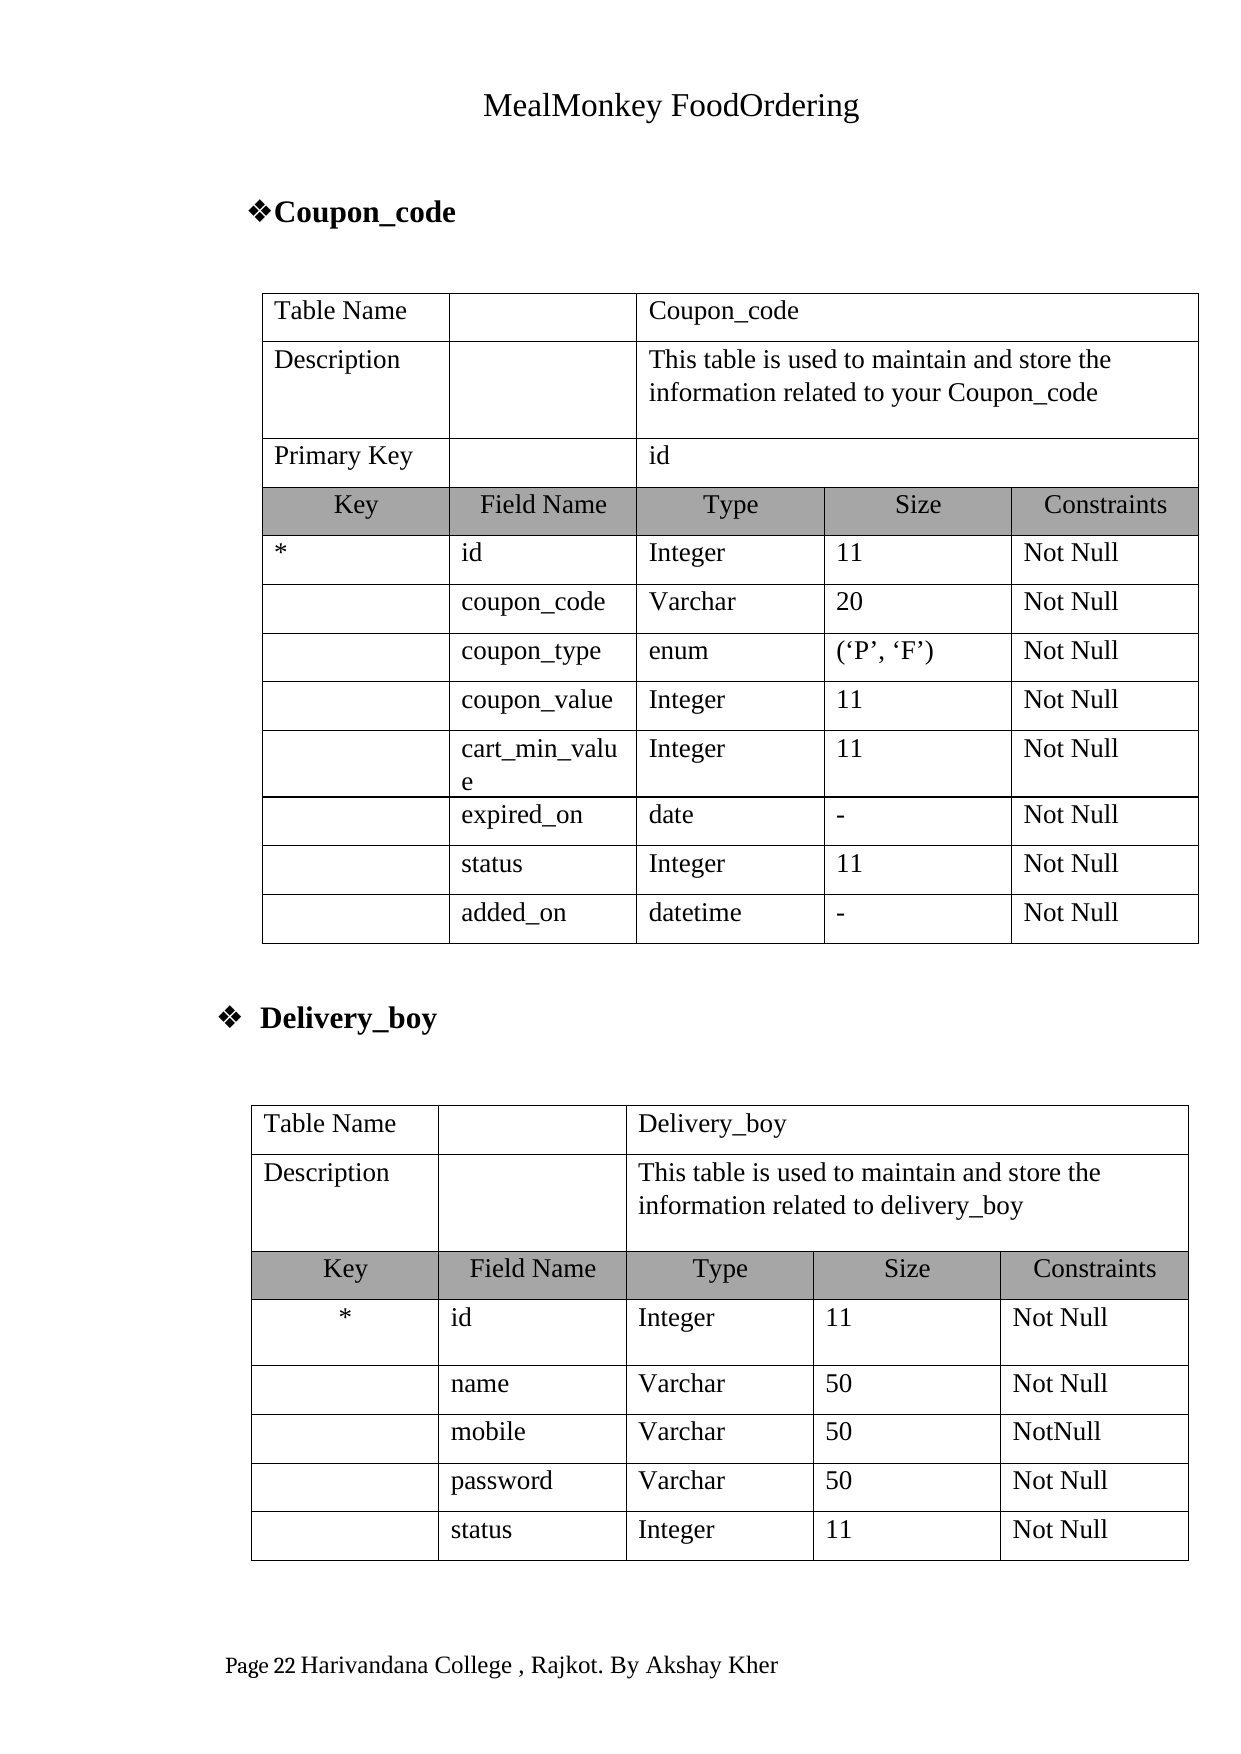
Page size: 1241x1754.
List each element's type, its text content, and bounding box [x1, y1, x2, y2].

table_cell Not Null [1001, 1300, 1188, 1365]
table_cell [450, 342, 636, 438]
table_cell [263, 682, 449, 730]
table_cell 11 [825, 731, 1011, 796]
table_header [450, 294, 636, 341]
table_cell enum [637, 634, 824, 681]
table_cell [252, 1464, 438, 1511]
table_cell date [637, 798, 824, 845]
text ❖ Delivery_boy [150, 995, 1090, 1037]
table_header Table Name [263, 294, 449, 341]
table_cell Varchar [637, 585, 824, 632]
table_cell [263, 846, 449, 894]
table_cell Not Null [1012, 731, 1198, 796]
table_cell 50 [814, 1366, 1000, 1414]
table_cell Size [825, 488, 1011, 535]
table_cell * [252, 1300, 438, 1365]
table_cell [263, 585, 449, 632]
table_header [439, 1106, 626, 1154]
table_cell * [263, 536, 449, 584]
table_cell Key [263, 488, 449, 535]
table_cell 11 [814, 1300, 1000, 1365]
table_cell added_on [450, 895, 636, 943]
table_cell 11 [814, 1512, 1000, 1560]
table_cell 11 [825, 682, 1011, 730]
table_cell Varchar [627, 1366, 813, 1414]
table_cell - [825, 895, 1011, 943]
table_cell Varchar [627, 1415, 813, 1462]
table_cell Integer [627, 1512, 813, 1560]
table_cell status [450, 846, 636, 894]
table_cell Integer [627, 1300, 813, 1365]
table_cell [263, 731, 449, 796]
table_cell [439, 1155, 626, 1251]
table_cell Not Null [1012, 634, 1198, 681]
table_cell This table is used to maintain and store the information related to delivery_boy [627, 1155, 1188, 1251]
table_cell Integer [637, 682, 824, 730]
table_cell Not Null [1012, 585, 1198, 632]
table_cell Integer [637, 846, 824, 894]
table_cell [263, 634, 449, 681]
table_cell [252, 1366, 438, 1414]
table_cell id [450, 536, 636, 584]
text ❖Coupon_code [150, 189, 456, 230]
table_cell Not Null [1012, 846, 1198, 894]
table_cell NotNull [1001, 1415, 1188, 1462]
table_cell cart_min_value [450, 731, 636, 796]
table_cell Not Null [1012, 895, 1198, 943]
table_cell coupon_code [450, 585, 636, 632]
table_cell Key [252, 1252, 438, 1299]
table_cell Size [814, 1252, 1000, 1299]
table_cell Not Null [1001, 1464, 1188, 1511]
table_cell Varchar [627, 1464, 813, 1511]
table_cell Not Null [1012, 536, 1198, 584]
table_cell name [439, 1366, 626, 1414]
table_cell Integer [637, 536, 824, 584]
table_header Coupon_code [637, 294, 1198, 341]
table_cell 20 [825, 585, 1011, 632]
table_header Table Name [252, 1106, 438, 1154]
table_cell Field Name [450, 488, 636, 535]
table_cell status [439, 1512, 626, 1560]
table_header Delivery_boy [627, 1106, 1188, 1154]
table_cell Field Name [439, 1252, 626, 1299]
table_cell - [825, 798, 1011, 845]
table_cell Not Null [1001, 1366, 1188, 1414]
table_cell expired_on [450, 798, 636, 845]
table_cell password [439, 1464, 626, 1511]
table_cell Not Null [1012, 798, 1198, 845]
table_cell id [439, 1300, 626, 1365]
table_cell Primary Key [263, 439, 449, 487]
table_cell Not Null [1001, 1512, 1188, 1560]
table_cell Type [637, 488, 824, 535]
table_cell 11 [825, 846, 1011, 894]
table_cell coupon_type [450, 634, 636, 681]
table_cell (‘P’, ‘F’) [825, 634, 1011, 681]
table_cell [252, 1512, 438, 1560]
table_cell Constraints [1001, 1252, 1188, 1299]
table_cell 50 [814, 1415, 1000, 1462]
table_cell Description [263, 342, 449, 438]
table_cell [263, 798, 449, 845]
table_cell Constraints [1012, 488, 1198, 535]
table_cell [263, 895, 449, 943]
table_cell id [637, 439, 1198, 487]
table_cell 50 [814, 1464, 1000, 1511]
table_cell Description [252, 1155, 438, 1251]
table_cell 11 [825, 536, 1011, 584]
table_cell This table is used to maintain and store the information related to your Coupon_code [637, 342, 1198, 438]
table_cell coupon_value [450, 682, 636, 730]
table_cell [252, 1415, 438, 1462]
table_cell datetime [637, 895, 824, 943]
table_cell Type [627, 1252, 813, 1299]
table_cell mobile [439, 1415, 626, 1462]
table_cell Not Null [1012, 682, 1198, 730]
table_cell [450, 439, 636, 487]
table_cell Integer [637, 731, 824, 796]
